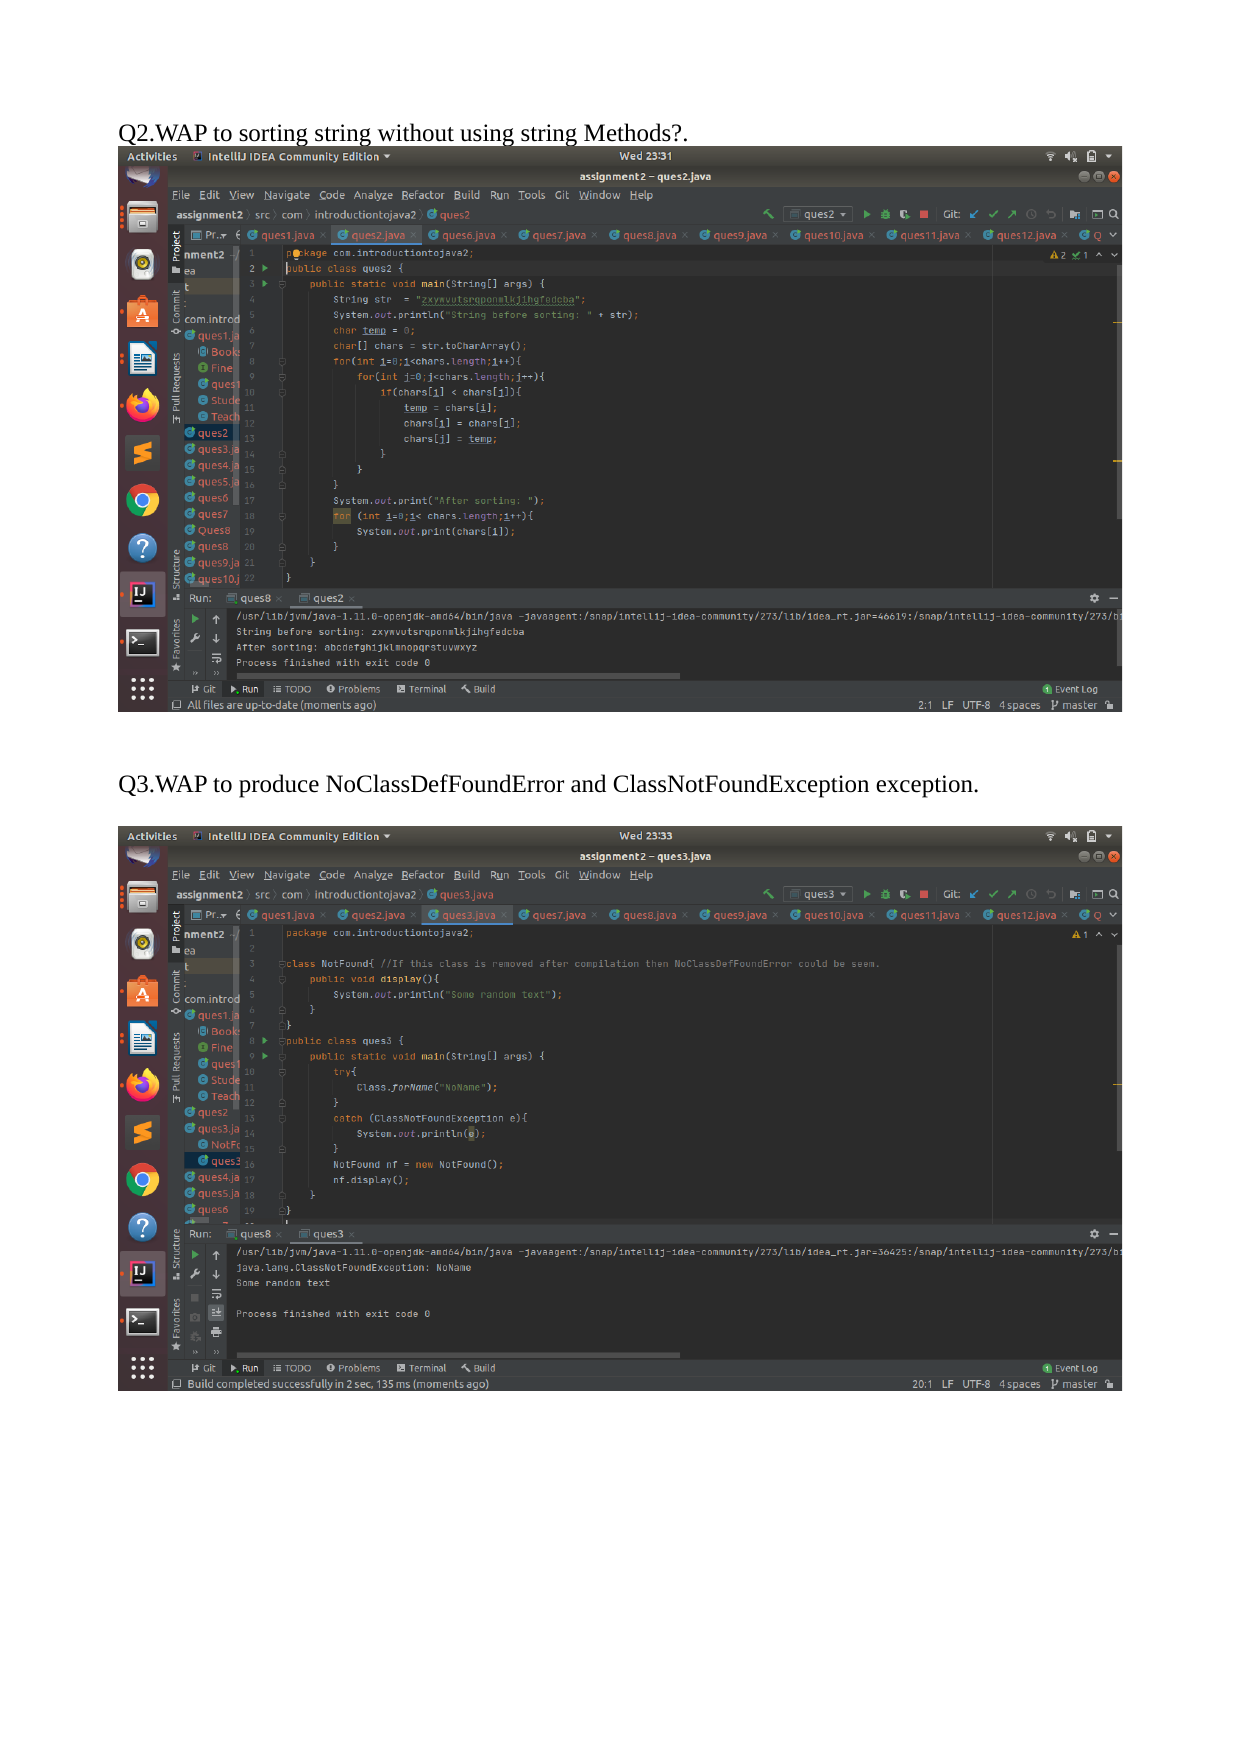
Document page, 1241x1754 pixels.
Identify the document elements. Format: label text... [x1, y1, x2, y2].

text Q2.WAP to sorting string without using string Methods?. [118, 118, 1122, 146]
picture [118, 146, 1123, 712]
picture [118, 826, 1123, 1391]
text Q3.WAP to produce NoClassDefFoundError and ClassNotFoundException exception. [118, 769, 1122, 797]
